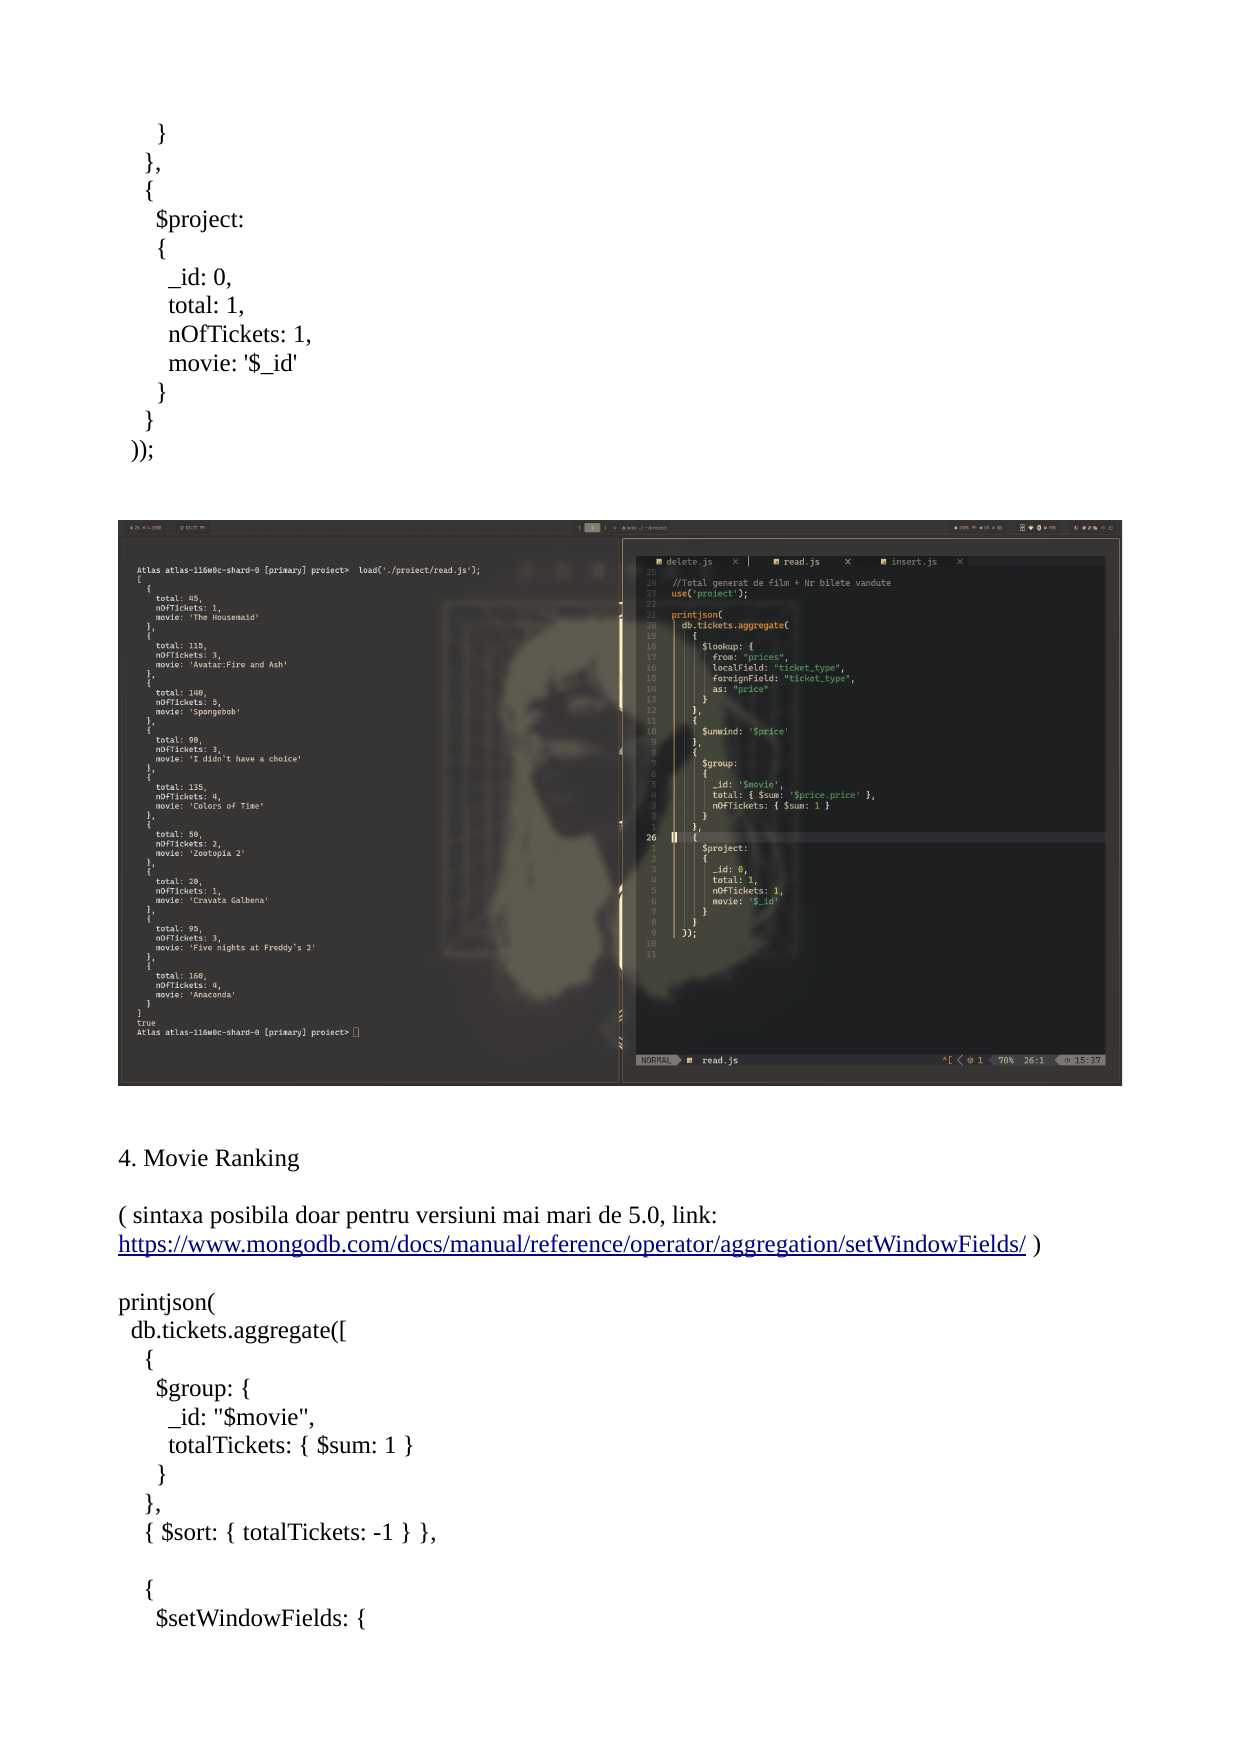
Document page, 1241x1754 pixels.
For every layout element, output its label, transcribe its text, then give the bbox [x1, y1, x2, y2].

text nOfTickets: 1, [118, 319, 1122, 348]
text } [118, 406, 1122, 434]
text $group: { [118, 1373, 1122, 1402]
text } [118, 118, 1122, 147]
text { [118, 233, 1122, 262]
text } [118, 377, 1122, 406]
text _id: 0, [118, 262, 1122, 291]
text ( sintaxa posibila doar pentru versiuni mai mari de 5.0, link: https://www.mongodb.com/docs/manual/reference/operator/aggregation/setWindowFields/ ) [118, 1200, 1122, 1258]
text { [118, 176, 1122, 204]
text printjson( [118, 1287, 1122, 1315]
text _id: "$movie", [118, 1402, 1122, 1430]
text 4. Movie Ranking [118, 1143, 1122, 1172]
text { $sort: { totalTickets: -1 } }, [118, 1517, 1122, 1545]
text db.tickets.aggregate([ [118, 1315, 1122, 1344]
text )); [118, 434, 1122, 463]
text { [118, 1344, 1122, 1373]
text totalTickets: { $sum: 1 } [118, 1430, 1122, 1459]
text movie: '$_id' [118, 348, 1122, 377]
text $setWindowFields: { [118, 1603, 1122, 1632]
text }, [118, 147, 1122, 176]
text }, [118, 1488, 1122, 1517]
picture [118, 520, 1123, 1086]
text } [118, 1459, 1122, 1488]
text total: 1, [118, 291, 1122, 319]
text $project: [118, 204, 1122, 233]
text { [118, 1574, 1122, 1603]
